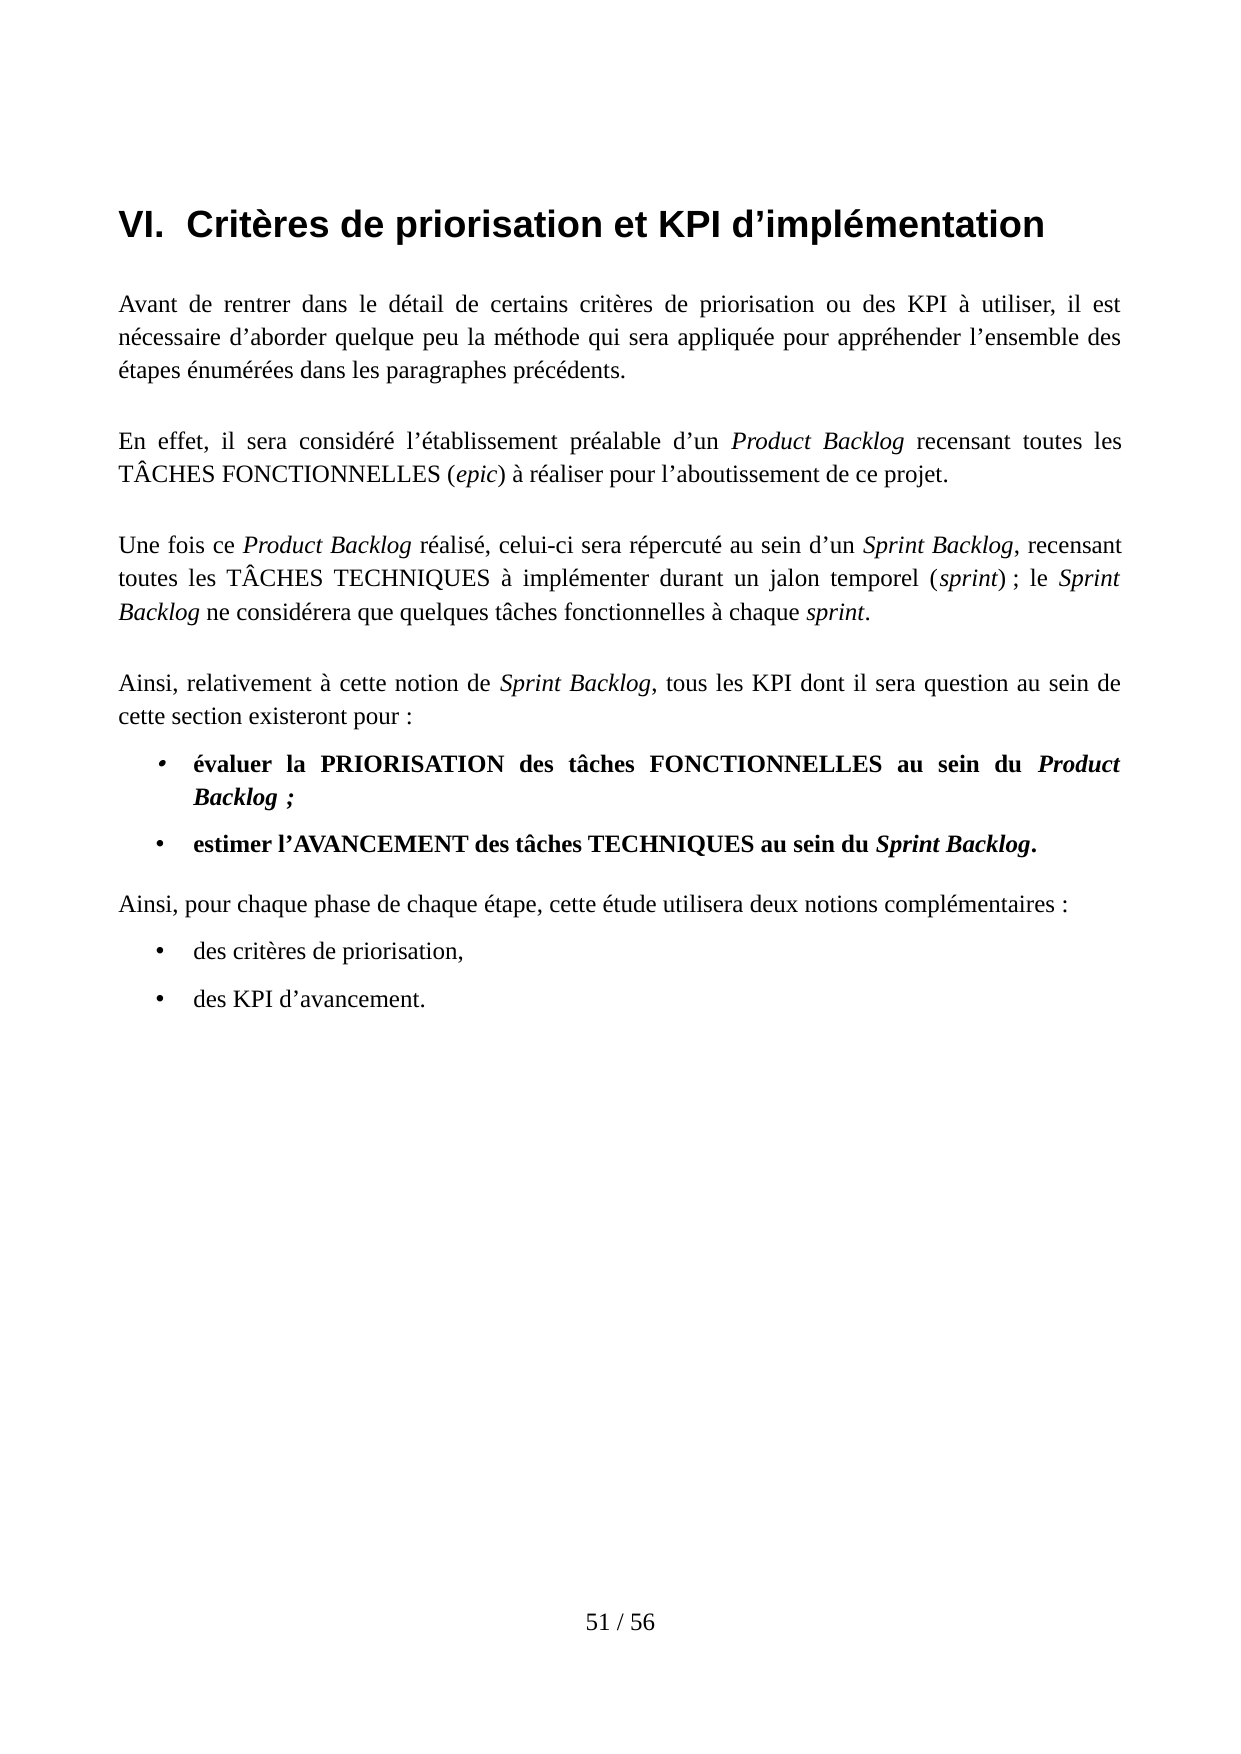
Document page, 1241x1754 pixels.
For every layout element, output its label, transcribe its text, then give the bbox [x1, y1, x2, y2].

list des critères de priorisation, [156, 936, 1122, 965]
text En effet, il sera considéré l’établissement préalable d’un Product Backlog recensant toutes les TÂCHES FONCTIONNELLES (epic) à réaliser pour l’aboutissement de ce projet. [118, 426, 1122, 488]
subtitle Critères de priorisation et KPI d’implémentation [118, 201, 1122, 245]
text Une fois ce Product Backlog réalisé, celui-ci sera répercuté au sein d’un Sprint Backlog, recensant toutes les TÂCHES TECHNIQUES à implémenter durant un jalon temporel (sprint) ; le Sprint Backlog ne considérera que quelques tâches fonctionnelles à chaque sprint. [118, 531, 1122, 625]
list évaluer la PRIORISATION des tâches FONCTIONNELLES au sein du Product Backlog ; [156, 749, 1122, 810]
list estimer l’AVANCEMENT des tâches TECHNIQUES au sein du Sprint Backlog. [156, 829, 1122, 858]
list des KPI d’avancement. [156, 984, 1122, 1013]
text Ainsi, pour chaque phase de chaque étape, cette étude utilisera deux notions complémentaires : [118, 889, 1122, 917]
text Avant de rentrer dans le détail de certains critères de priorisation ou des KPI à utiliser, il est nécessaire d’aborder quelque peu la méthode qui sera appliquée pour appréhender l’ensemble des étapes énumérées dans les paragraphes précédents. [118, 289, 1122, 383]
text Ainsi, relativement à cette notion de Sprint Backlog, tous les KPI dont il sera question au sein de cette section existeront pour : [118, 668, 1122, 729]
